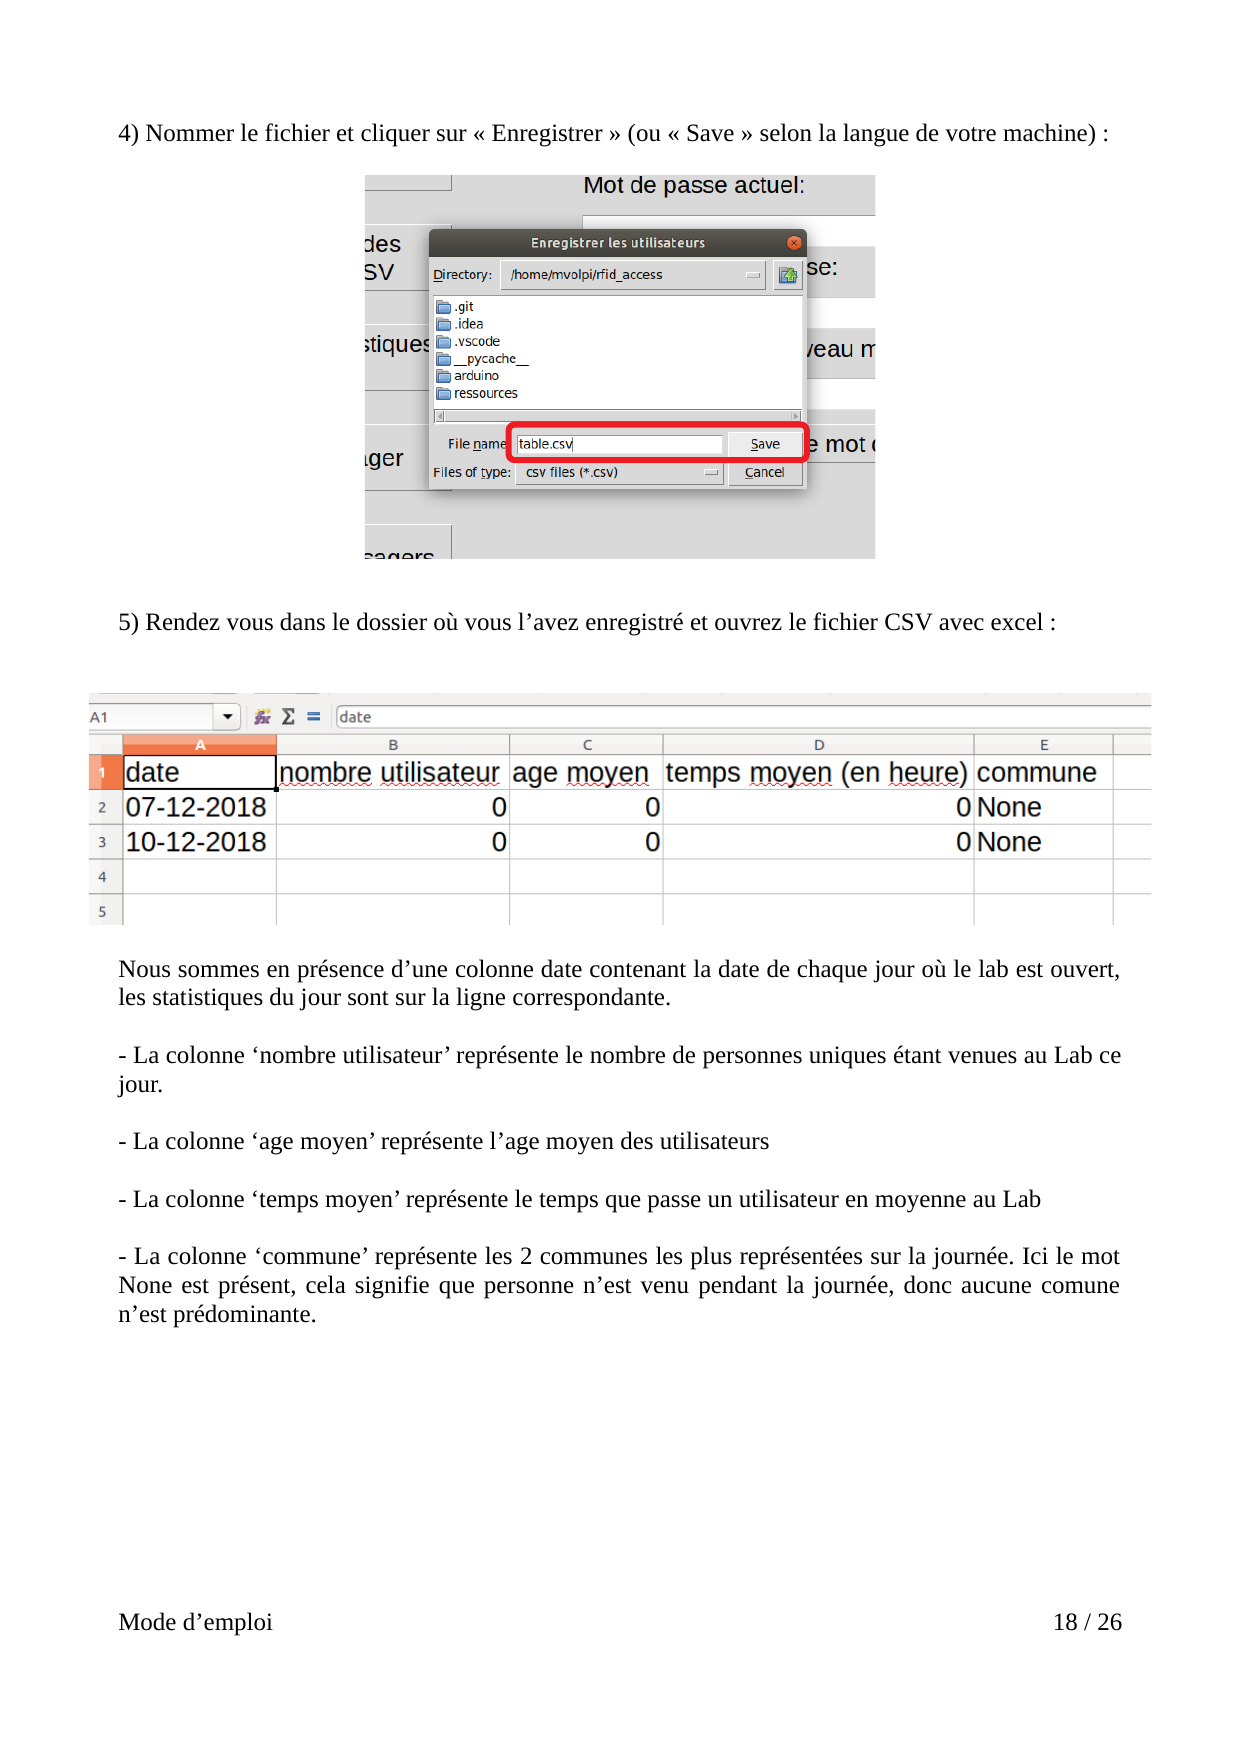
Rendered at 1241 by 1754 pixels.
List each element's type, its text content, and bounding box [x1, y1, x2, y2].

picture [467, 175, 777, 559]
text 4) Nommer le fichier et cliquer sur « Enregistrer » (ou « Save » selon la langue de votre machine) : [118, 118, 1122, 147]
text - La colonne ‘nombre utilisateur’ représente le nombre de personnes uniques étant venues au Lab ce jour. [118, 1040, 1122, 1097]
text Nous sommes en présence d’une colonne date contenant la date de chaque jour où le lab est ouvert, les statistiques du jour sont sur la ligne correspondante. [118, 954, 1122, 1011]
text - La colonne ‘temps moyen’ représente le temps que passe un utilisateur en moyenne au Lab [118, 1184, 1122, 1212]
picture [512, 428, 777, 457]
picture [88, 693, 303, 804]
text - La colonne ‘age moyen’ représente l’age moyen des utilisateurs [118, 1126, 1122, 1155]
text - La colonne ‘commune’ représente les 2 communes les plus représentées sur la journée. Ici le mot None est présent, cela signifie que personne n’est venu pendant la journée, donc aucune comune n’est prédominante. [118, 1241, 1122, 1327]
text 5) Rendez vous dans le dossier où vous l’avez enregistré et ouvrez le fichier CSV avec excel : [118, 607, 1122, 636]
